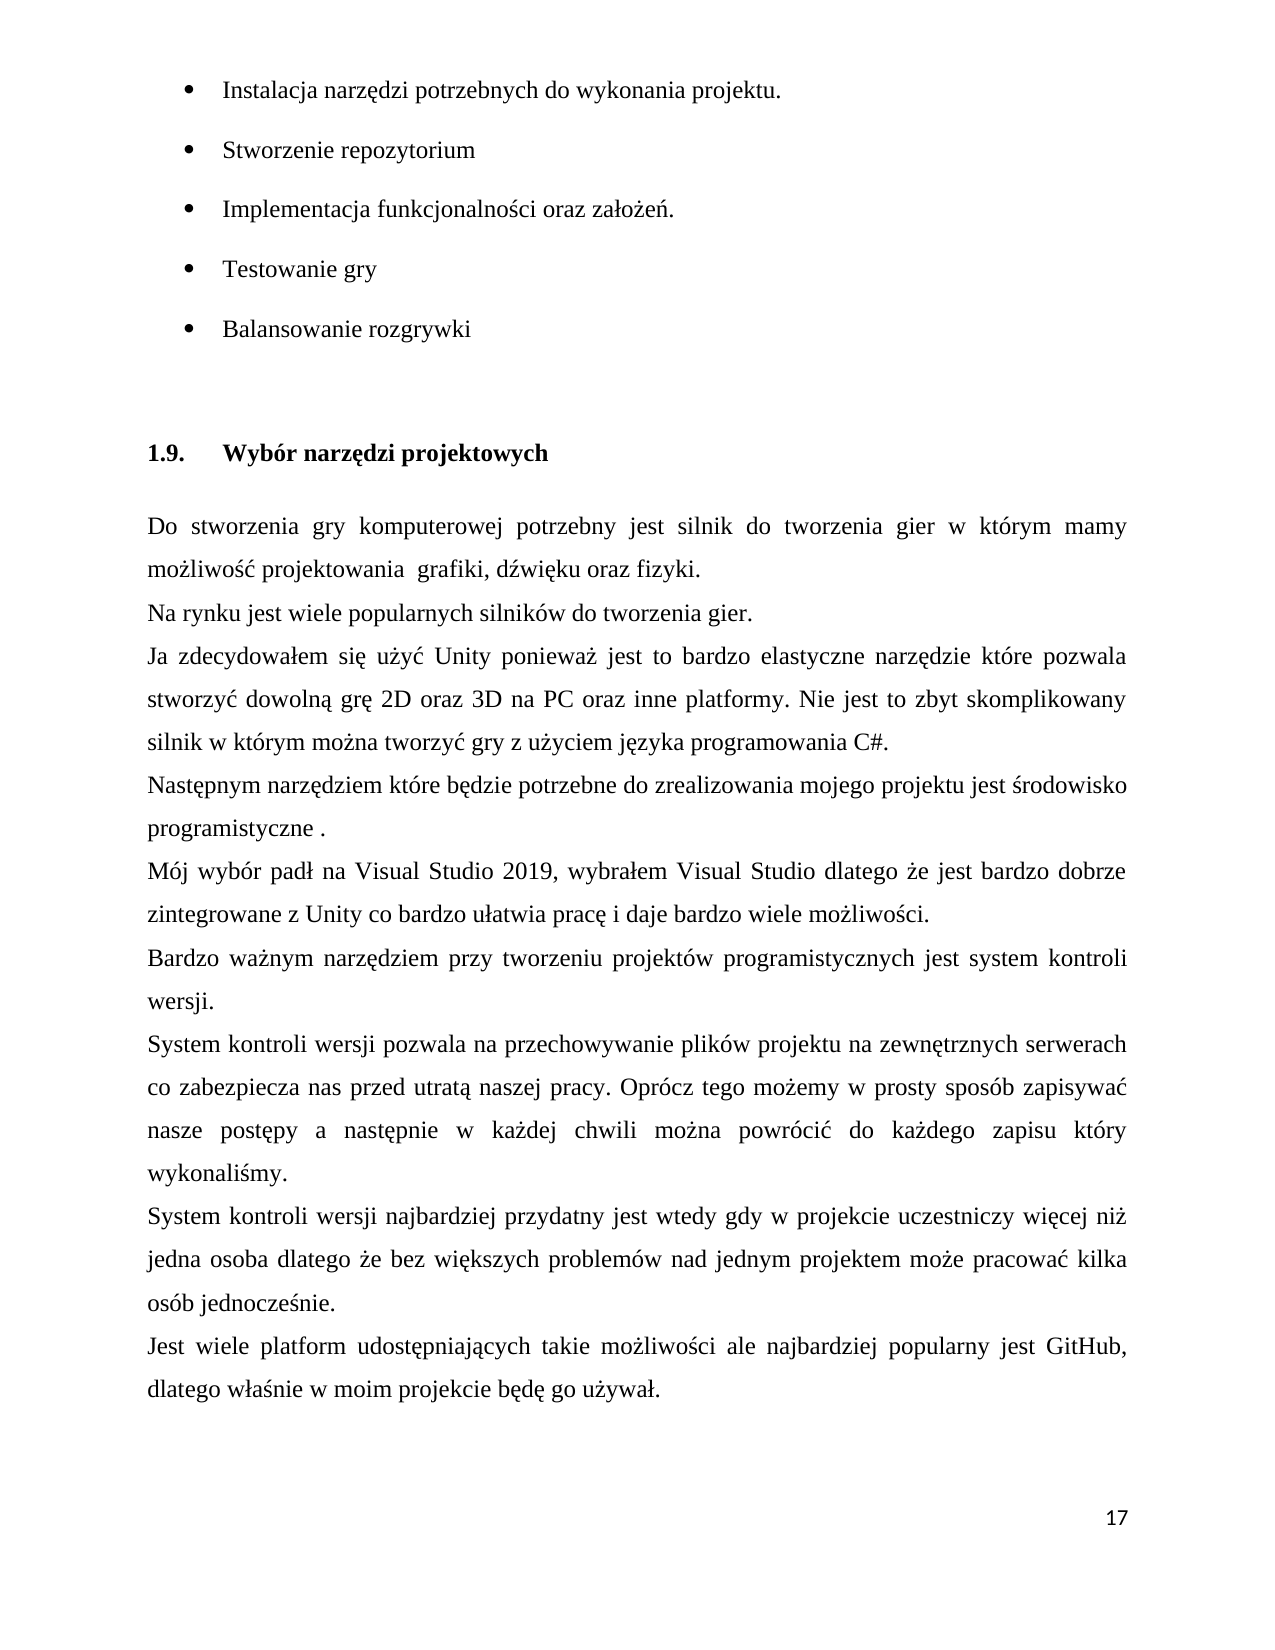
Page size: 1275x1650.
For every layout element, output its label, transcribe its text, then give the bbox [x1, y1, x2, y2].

text Następnym narzędziem które będzie potrzebne do zrealizowania mojego projektu jest środowisko programistyczne . [147, 770, 1128, 842]
text Jest wiele platform udostępniających takie możliwości ale najbardziej popularny jest GitHub, dlatego właśnie w moim projekcie będę go używał. [147, 1331, 1128, 1403]
text Na rynku jest wiele popularnych silników do tworzenia gier. [147, 598, 1128, 626]
list Instalacja narzędzi potrzebnych do wykonania projektu. [184, 75, 1128, 104]
list Implementacja funkcjonalności oraz założeń. [184, 194, 1128, 223]
text Do stworzenia gry komputerowej potrzebny jest silnik do tworzenia gier w którym mamy możliwość projektowania grafiki, dźwięku oraz fizyki. [147, 511, 1128, 583]
text System kontroli wersji pozwala na przechowywanie plików projektu na zewnętrznych serwerach co zabezpiecza nas przed utratą naszej pracy. Oprócz tego możemy w prosty sposób zapisywać nasze postępy a następnie w każdej chwili można powrócić do każdego zapisu który wykonaliśmy. [147, 1029, 1128, 1187]
text System kontroli wersji najbardziej przydatny jest wtedy gdy w projekcie uczestniczy więcej niż jedna osoba dlatego że bez większych problemów nad jednym projektem może pracować kilka osób jednocześnie. [147, 1201, 1128, 1316]
list Wybór narzędzi projektowych [147, 438, 1128, 467]
list Balansowanie rozgrywki [184, 314, 1128, 343]
text Ja zdecydowałem się użyć Unity ponieważ jest to bardzo elastyczne narzędzie które pozwala stworzyć dowolną grę 2D oraz 3D na PC oraz inne platformy. Nie jest to zbyt skomplikowany silnik w którym można tworzyć gry z użyciem języka programowania C#. [147, 641, 1128, 756]
list Testowanie gry [184, 254, 1128, 283]
list Stworzenie repozytorium [184, 135, 1128, 163]
text Bardzo ważnym narzędziem przy tworzeniu projektów programistycznych jest system kontroli wersji. [147, 943, 1128, 1014]
text Mój wybór padł na Visual Studio 2019, wybrałem Visual Studio dlatego że jest bardzo dobrze zintegrowane z Unity co bardzo ułatwia pracę i daje bardzo wiele możliwości. [147, 856, 1128, 928]
